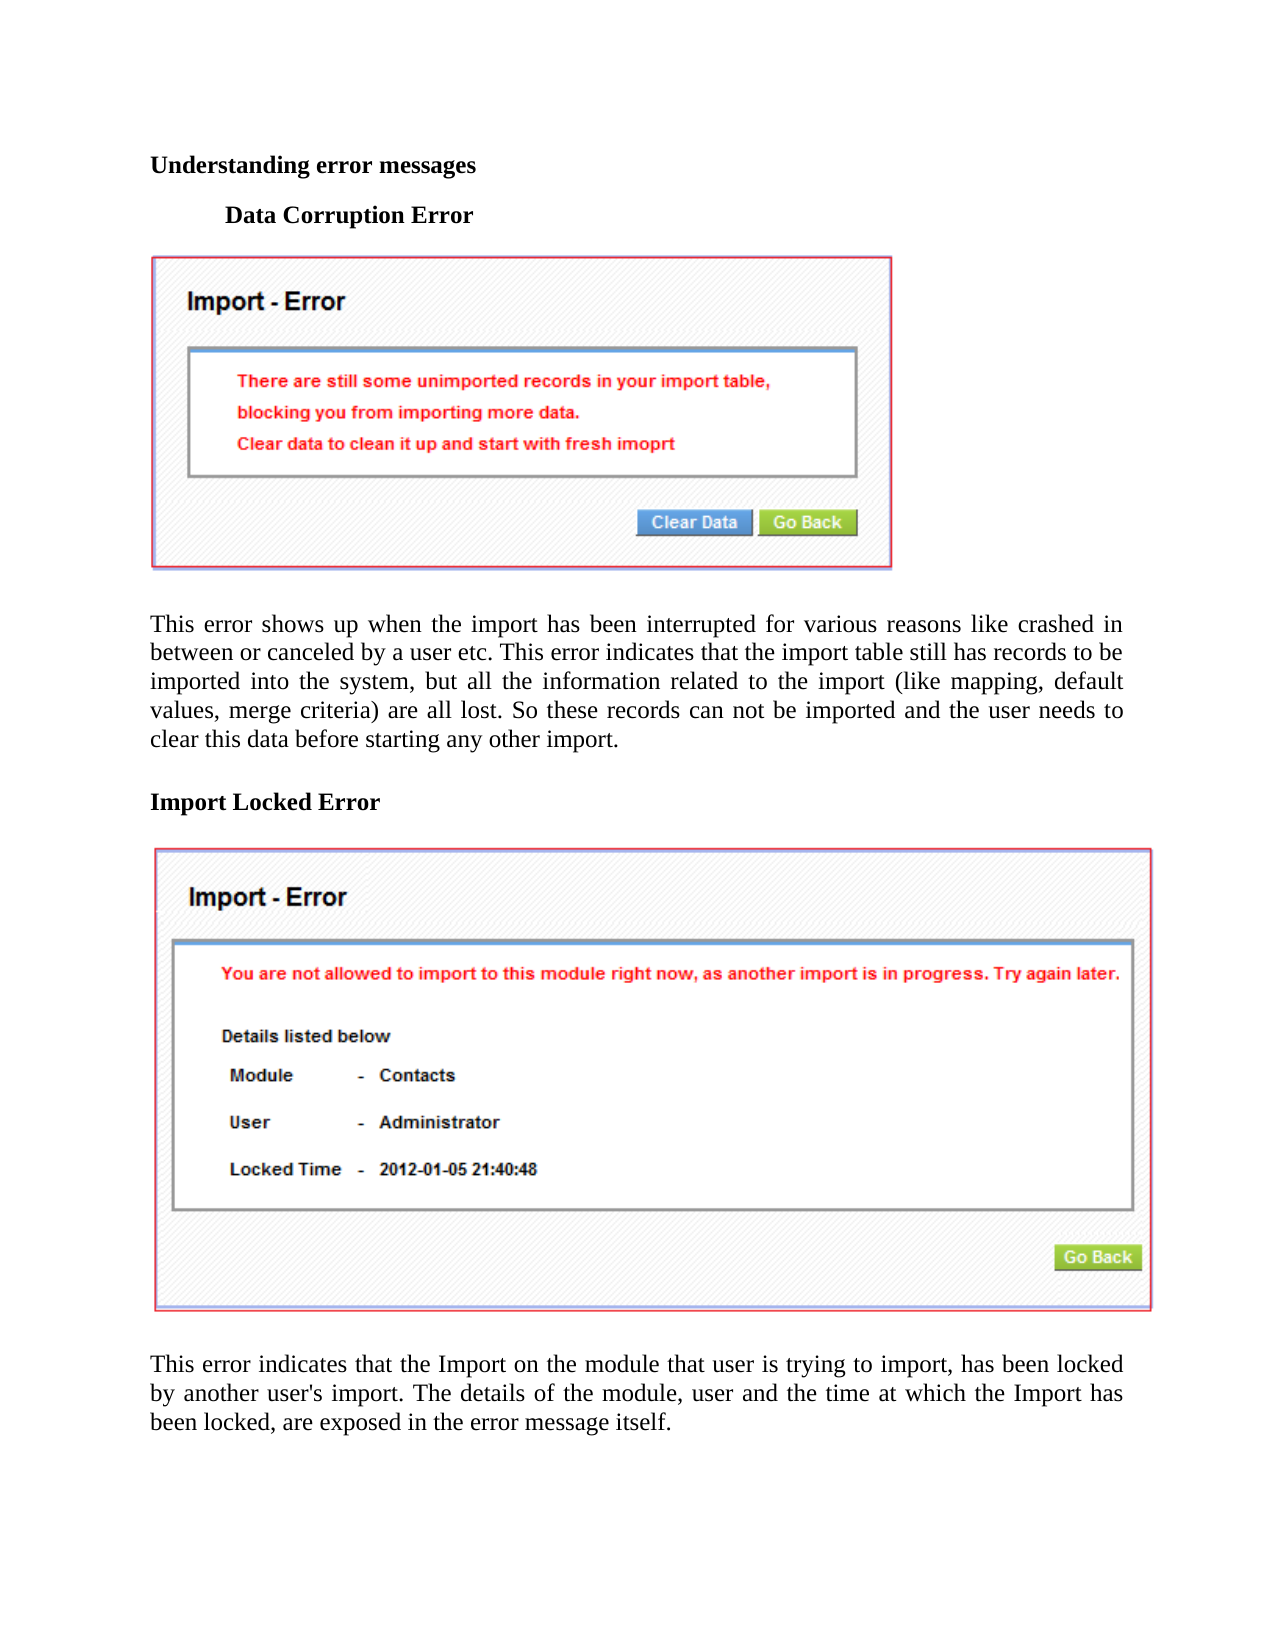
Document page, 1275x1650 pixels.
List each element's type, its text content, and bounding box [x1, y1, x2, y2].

text This error shows up when the import has been interrupted for various reasons like crashed in between or canceled by a user etc. This error indicates that the import table still has records to be imported into the system, but all the information related to the import (like mapping, default values, merge criteria) are all lost. So these records can not be imported and the user needs to clear this data before starting any other import. [150, 609, 1125, 752]
text This error indicates that the Import on the module that user is trying to import, has been locked by another user's import. The details of the module, user and the time at which the Import has been locked, are exposed in the error message itself. [150, 1349, 1125, 1436]
subtitle Understanding error messages [150, 150, 1125, 179]
picture [150, 255, 894, 574]
subtitle Data Corruption Error [150, 200, 1125, 228]
subtitle Import Locked Error [150, 787, 1125, 816]
picture [150, 842, 1158, 1315]
